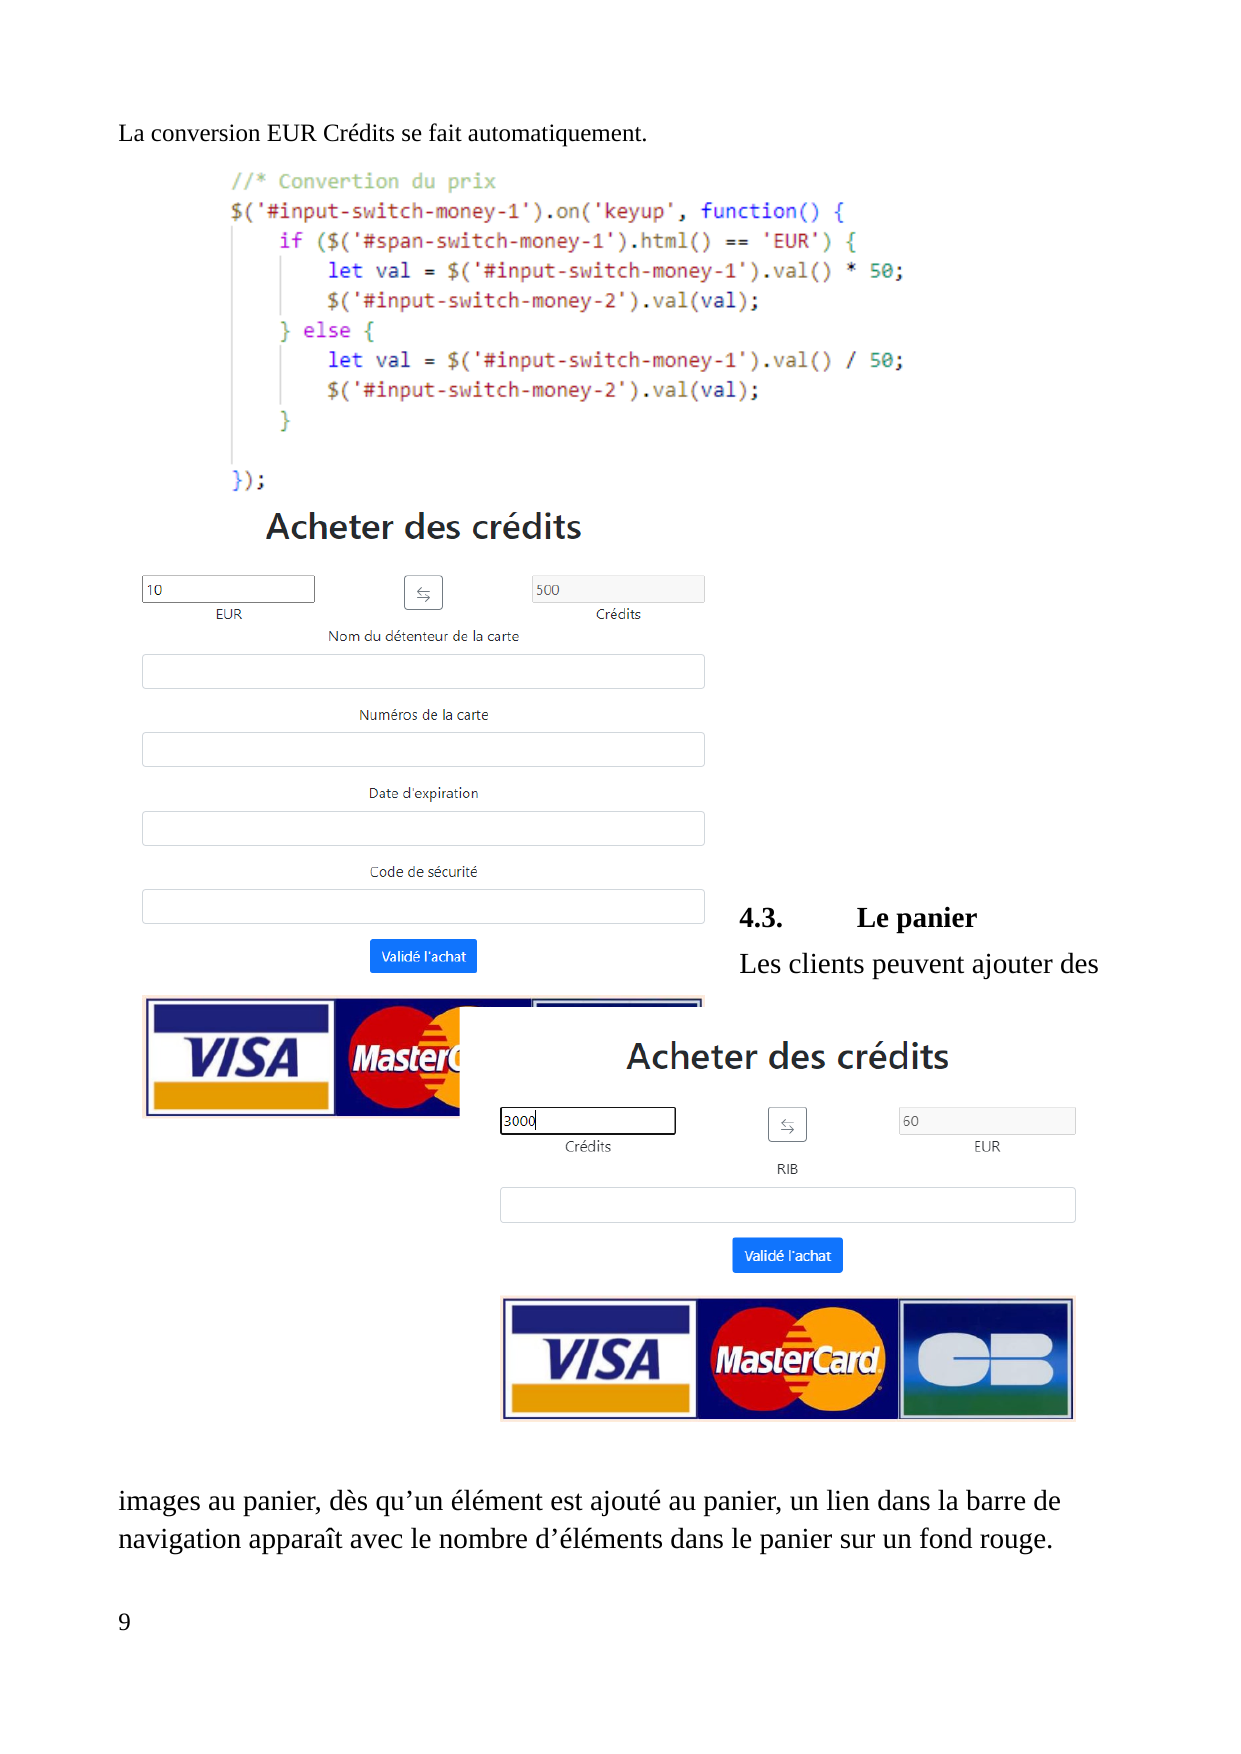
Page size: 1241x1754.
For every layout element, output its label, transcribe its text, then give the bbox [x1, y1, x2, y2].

subtitle Le panier [740, 900, 1122, 933]
text Les clients peuvent ajouter des images au panier, dès qu’un élément est ajouté au panier, un lien dans la barre de navigation apparaît avec le nombre d’éléments dans le panier sur un fond rouge. [118, 946, 1122, 1555]
picture [119, 165, 1120, 1483]
text La conversion EUR Crédits se fait automatiquement. [118, 118, 1122, 147]
